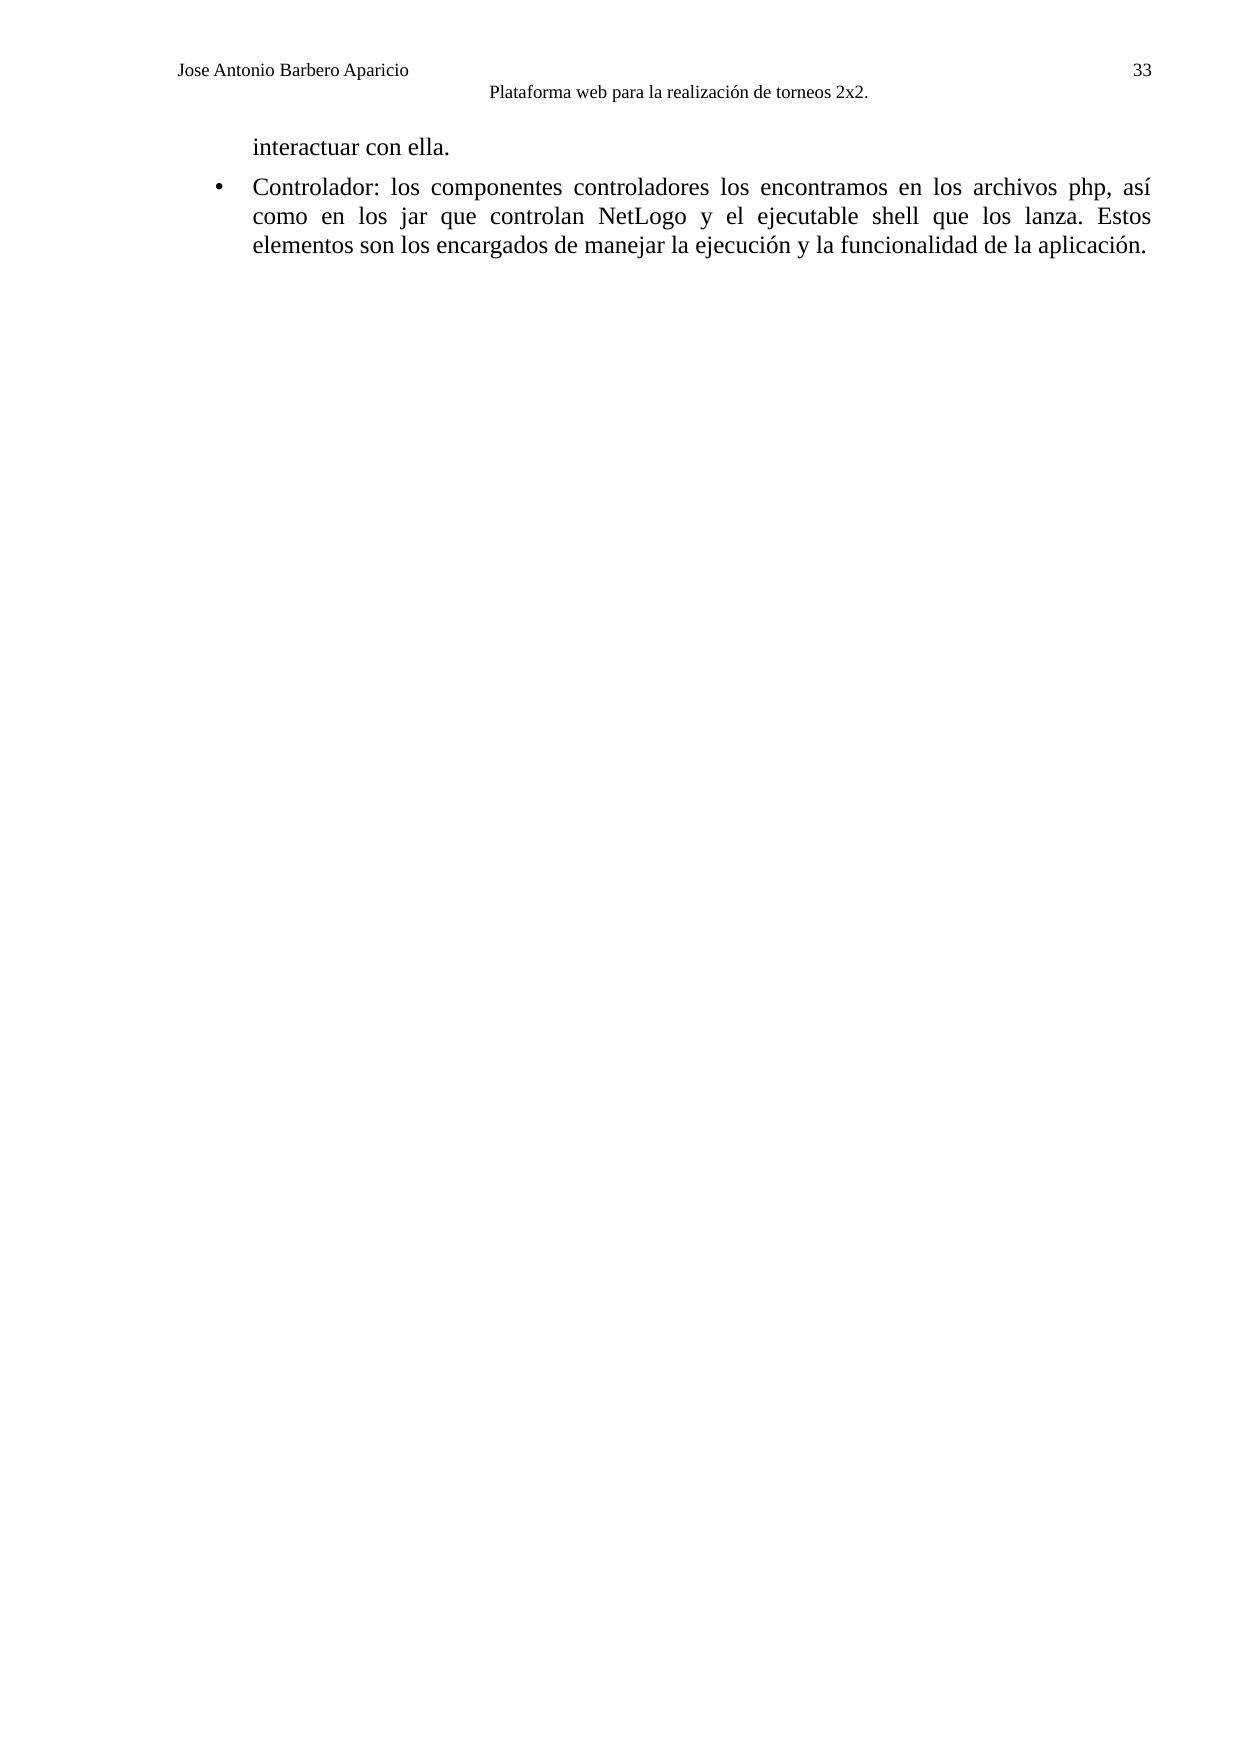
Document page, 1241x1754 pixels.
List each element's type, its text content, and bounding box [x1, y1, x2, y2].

list interactuar con ella. [215, 132, 1152, 160]
list Controlador: los componentes controladores los encontramos en los archivos php, así como en los jar que controlan NetLogo y el ejecutable shell que los lanza. Estos elementos son los encargados de manejar la ejecución y la funcionalidad de la aplicación. [215, 172, 1152, 258]
